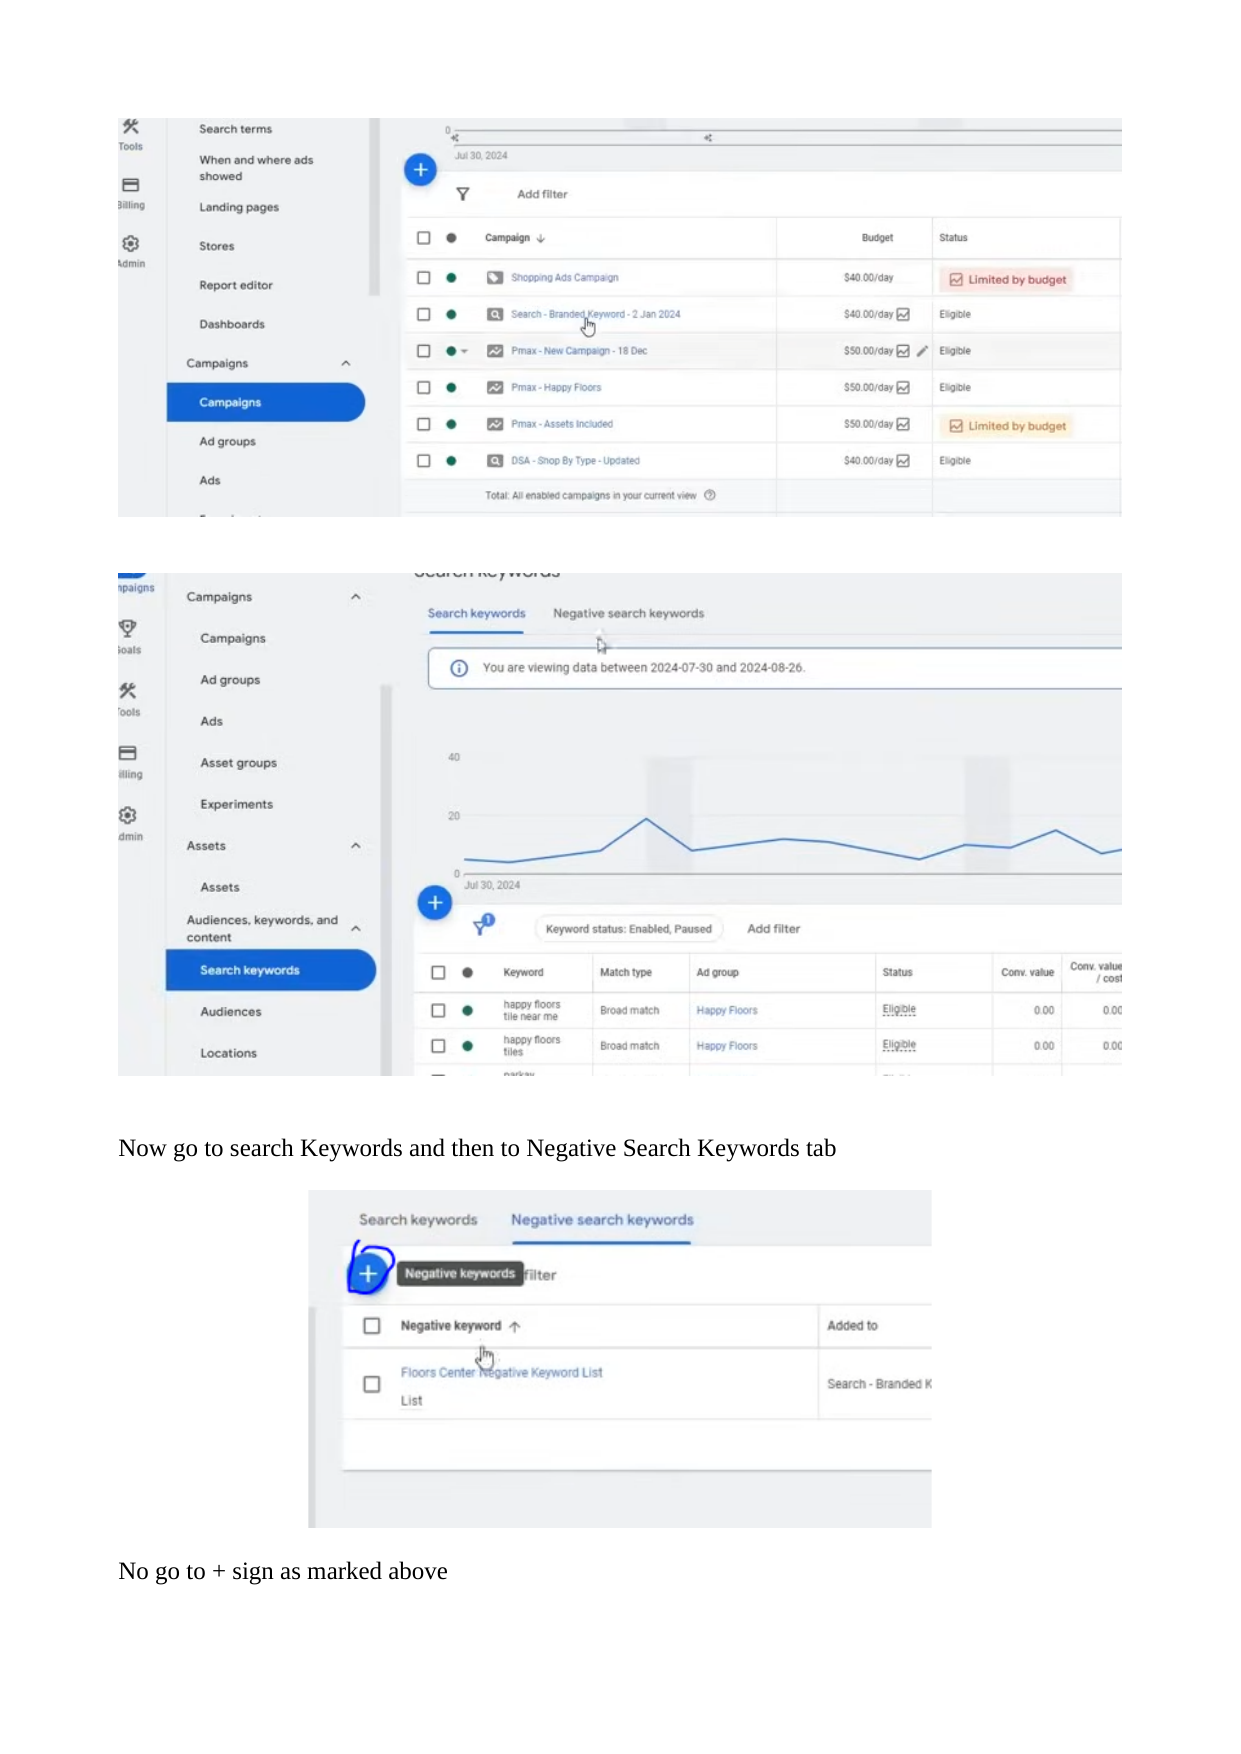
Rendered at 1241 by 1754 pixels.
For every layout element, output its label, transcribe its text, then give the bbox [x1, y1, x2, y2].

text No go to + sign as marked above [118, 1556, 1122, 1585]
text Now go to search Keywords and then to Negative Search Keywords tab [118, 1133, 1122, 1161]
picture [308, 1190, 932, 1528]
picture [118, 118, 1122, 517]
picture [118, 573, 1122, 1076]
